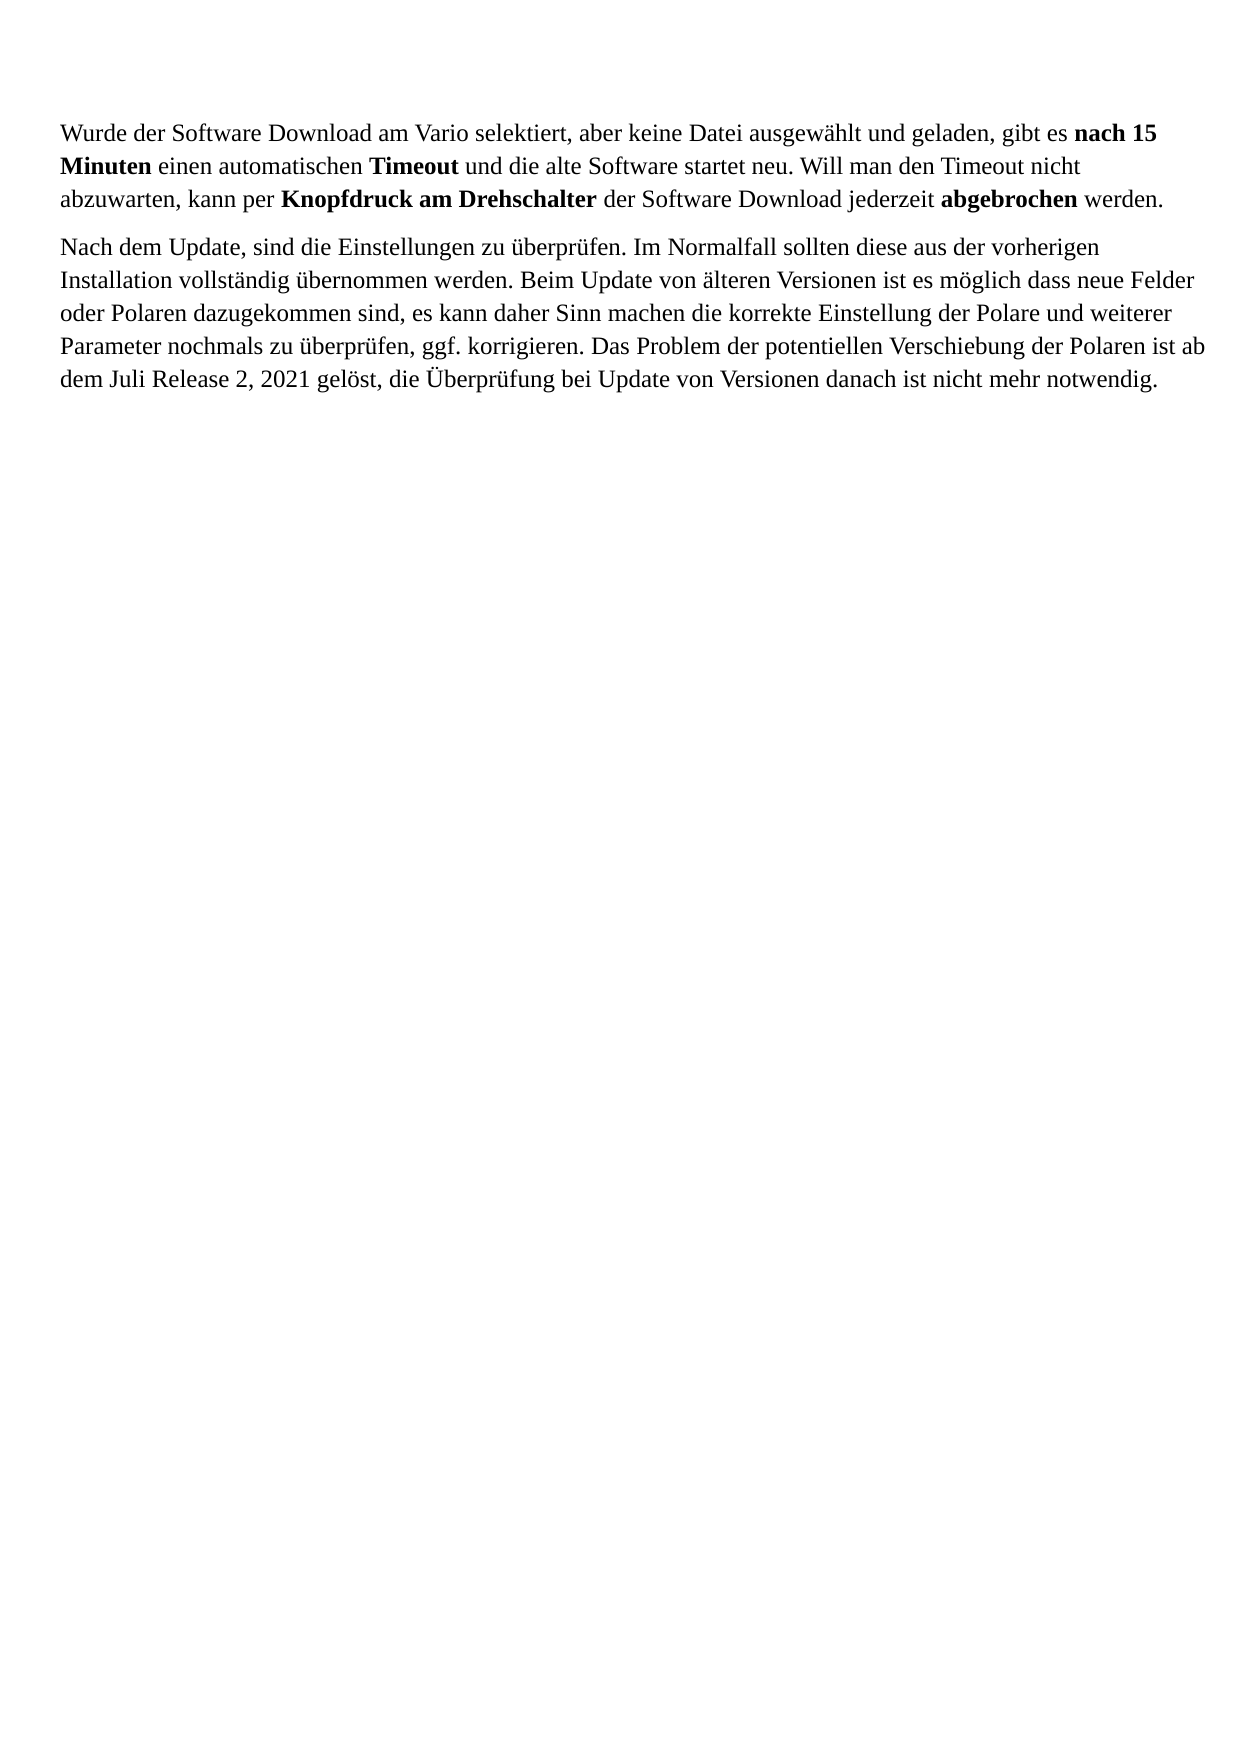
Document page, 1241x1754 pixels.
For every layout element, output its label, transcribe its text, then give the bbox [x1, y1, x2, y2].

text Wurde der Software Download am Vario selektiert, aber keine Datei ausgewählt und geladen, gibt es nach 15 Minuten einen automatischen Timeout und die alte Software startet neu. Will man den Timeout nicht abzuwarten, kann per Knopfdruck am Drehschalter der Software Download jederzeit abgebrochen werden. [60, 118, 1207, 213]
text Nach dem Update, sind die Einstellungen zu überprüfen. Im Normalfall sollten diese aus der vorherigen Installation vollständig übernommen werden. Beim Update von älteren Versionen ist es möglich dass neue Felder oder Polaren dazugekommen sind, es kann daher Sinn machen die korrekte Einstellung der Polare und weiterer Parameter nochmals zu überprüfen, ggf. korrigieren. Das Problem der potentiellen Verschiebung der Polaren ist ab dem Juli Release 2, 2021 gelöst, die Überprüfung bei Update von Versionen danach ist nicht mehr notwendig. [60, 232, 1207, 393]
